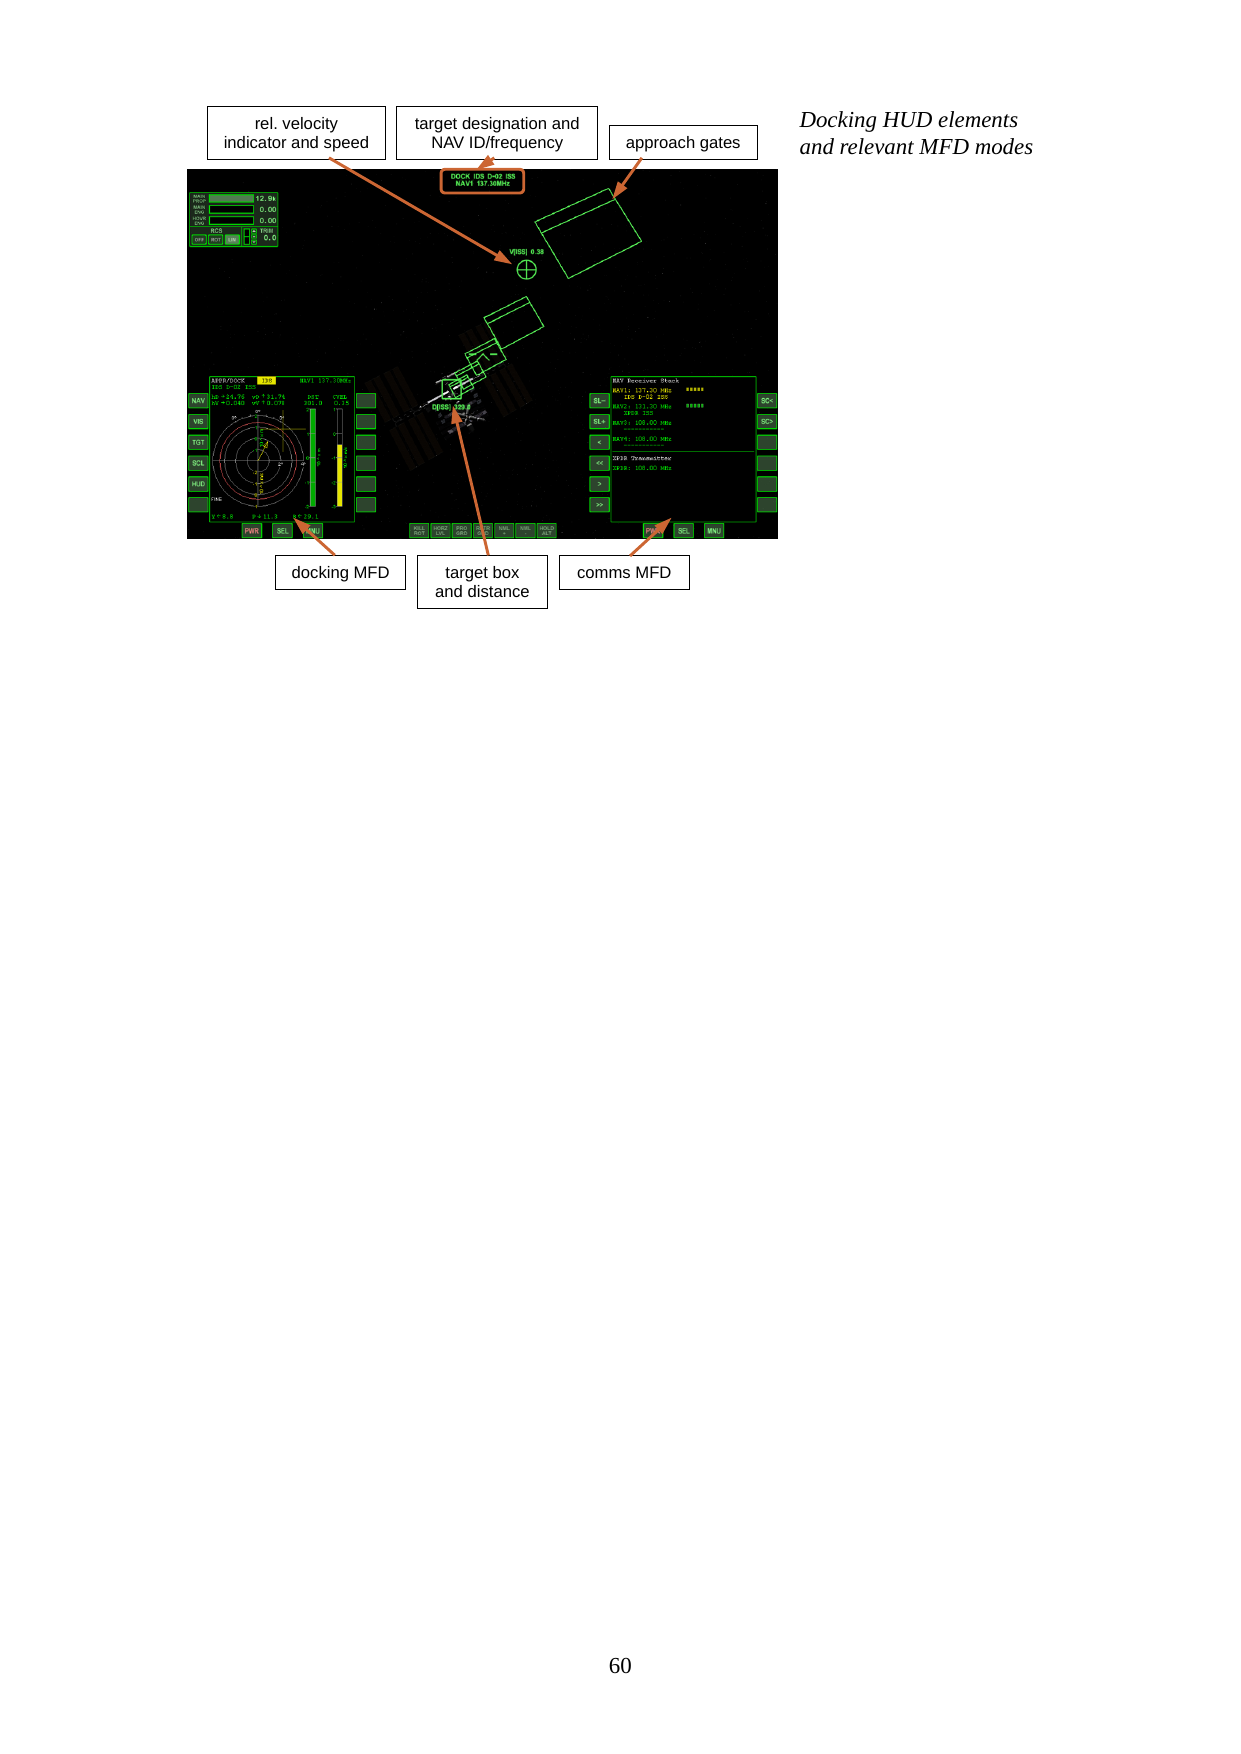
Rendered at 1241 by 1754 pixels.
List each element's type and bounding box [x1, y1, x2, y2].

picture [187, 169, 778, 539]
picture [443, 171, 522, 191]
